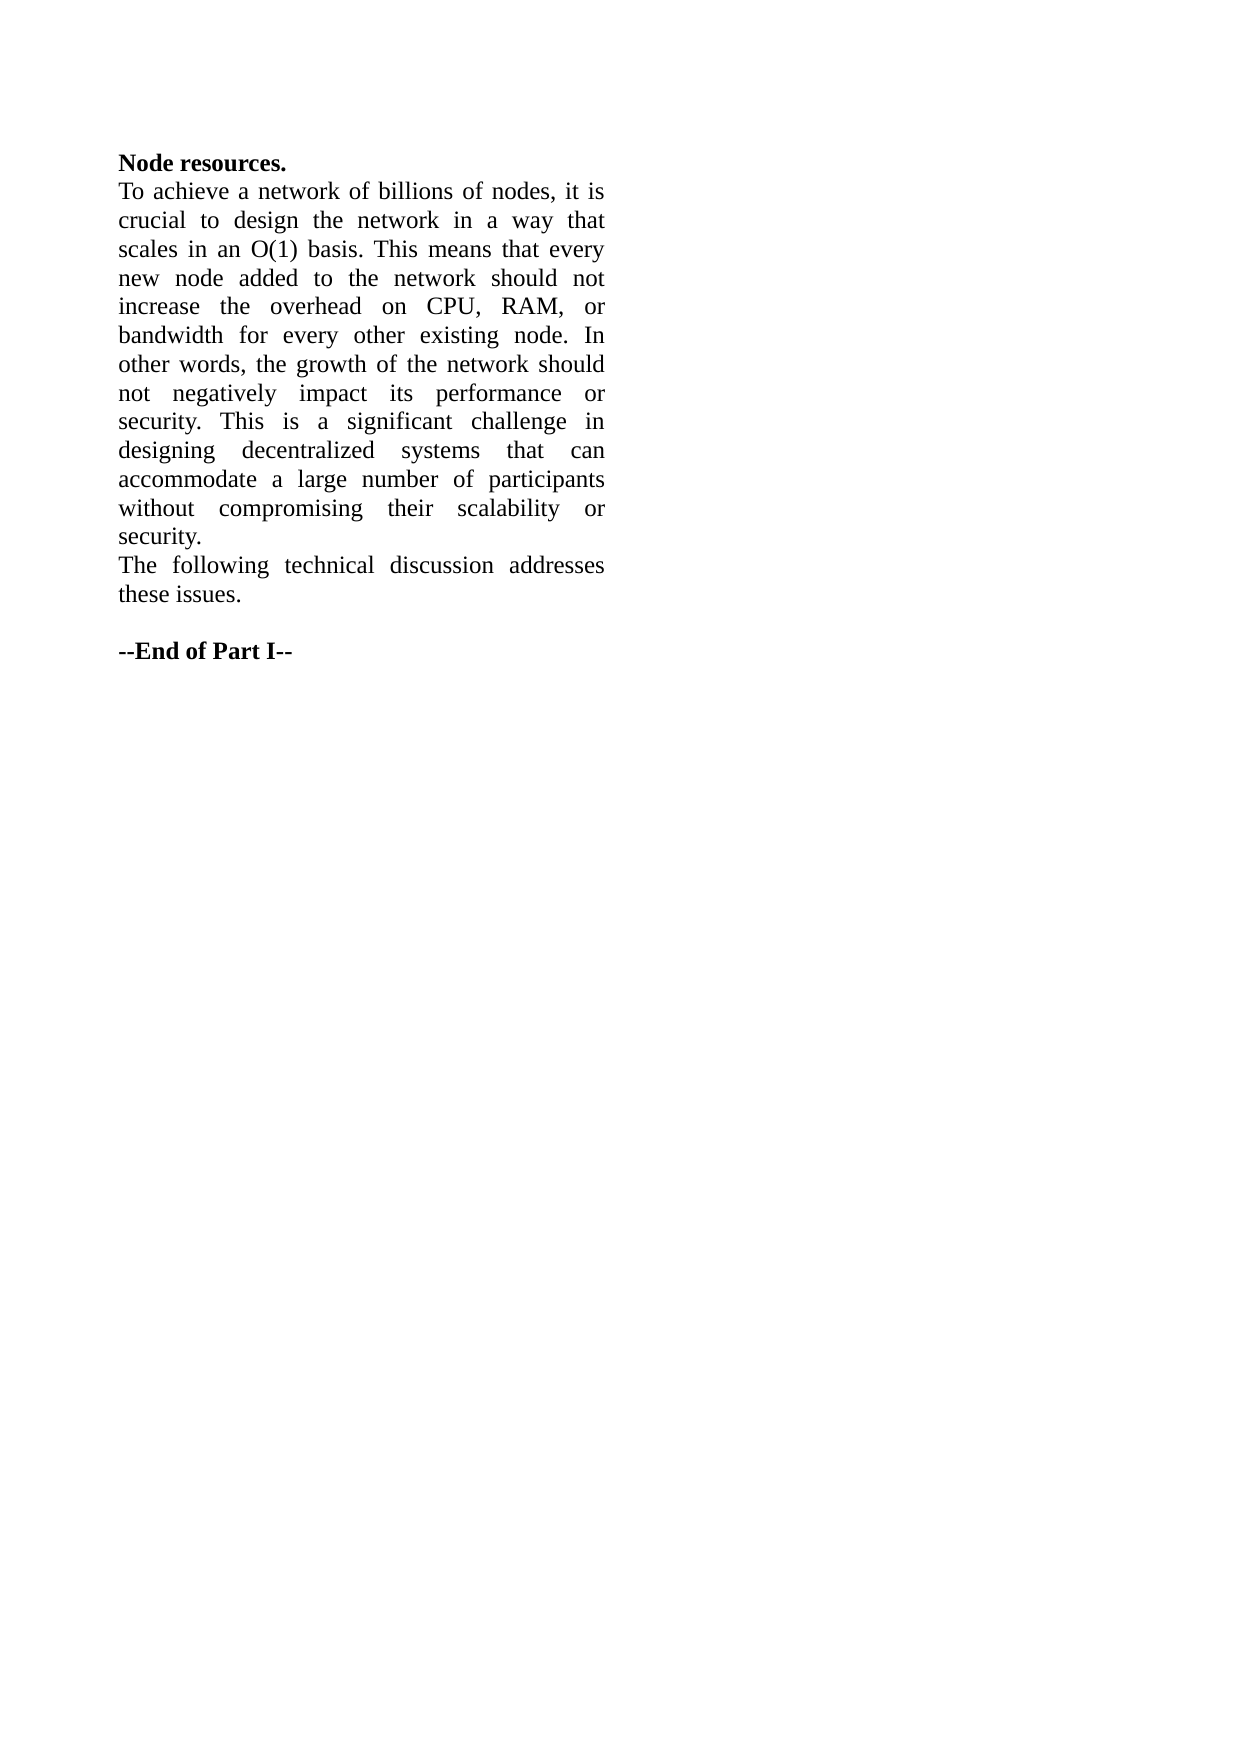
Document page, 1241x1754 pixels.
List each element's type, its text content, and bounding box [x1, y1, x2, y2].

text To achieve a network of billions of nodes, it is crucial to design the network in a way that scales in an O(1) basis. This means that every new node added to the network should not increase the overhead on CPU, RAM, or bandwidth for every other existing node. In other words, the growth of the network should not negatively impact its performance or security. This is a significant challenge in designing decentralized systems that can accommodate a large number of participants without compromising their scalability or security. [118, 176, 605, 550]
text Node resources. [118, 148, 605, 176]
text The following technical discussion addresses these issues. [118, 550, 605, 608]
text --End of Part I-- [118, 636, 605, 665]
